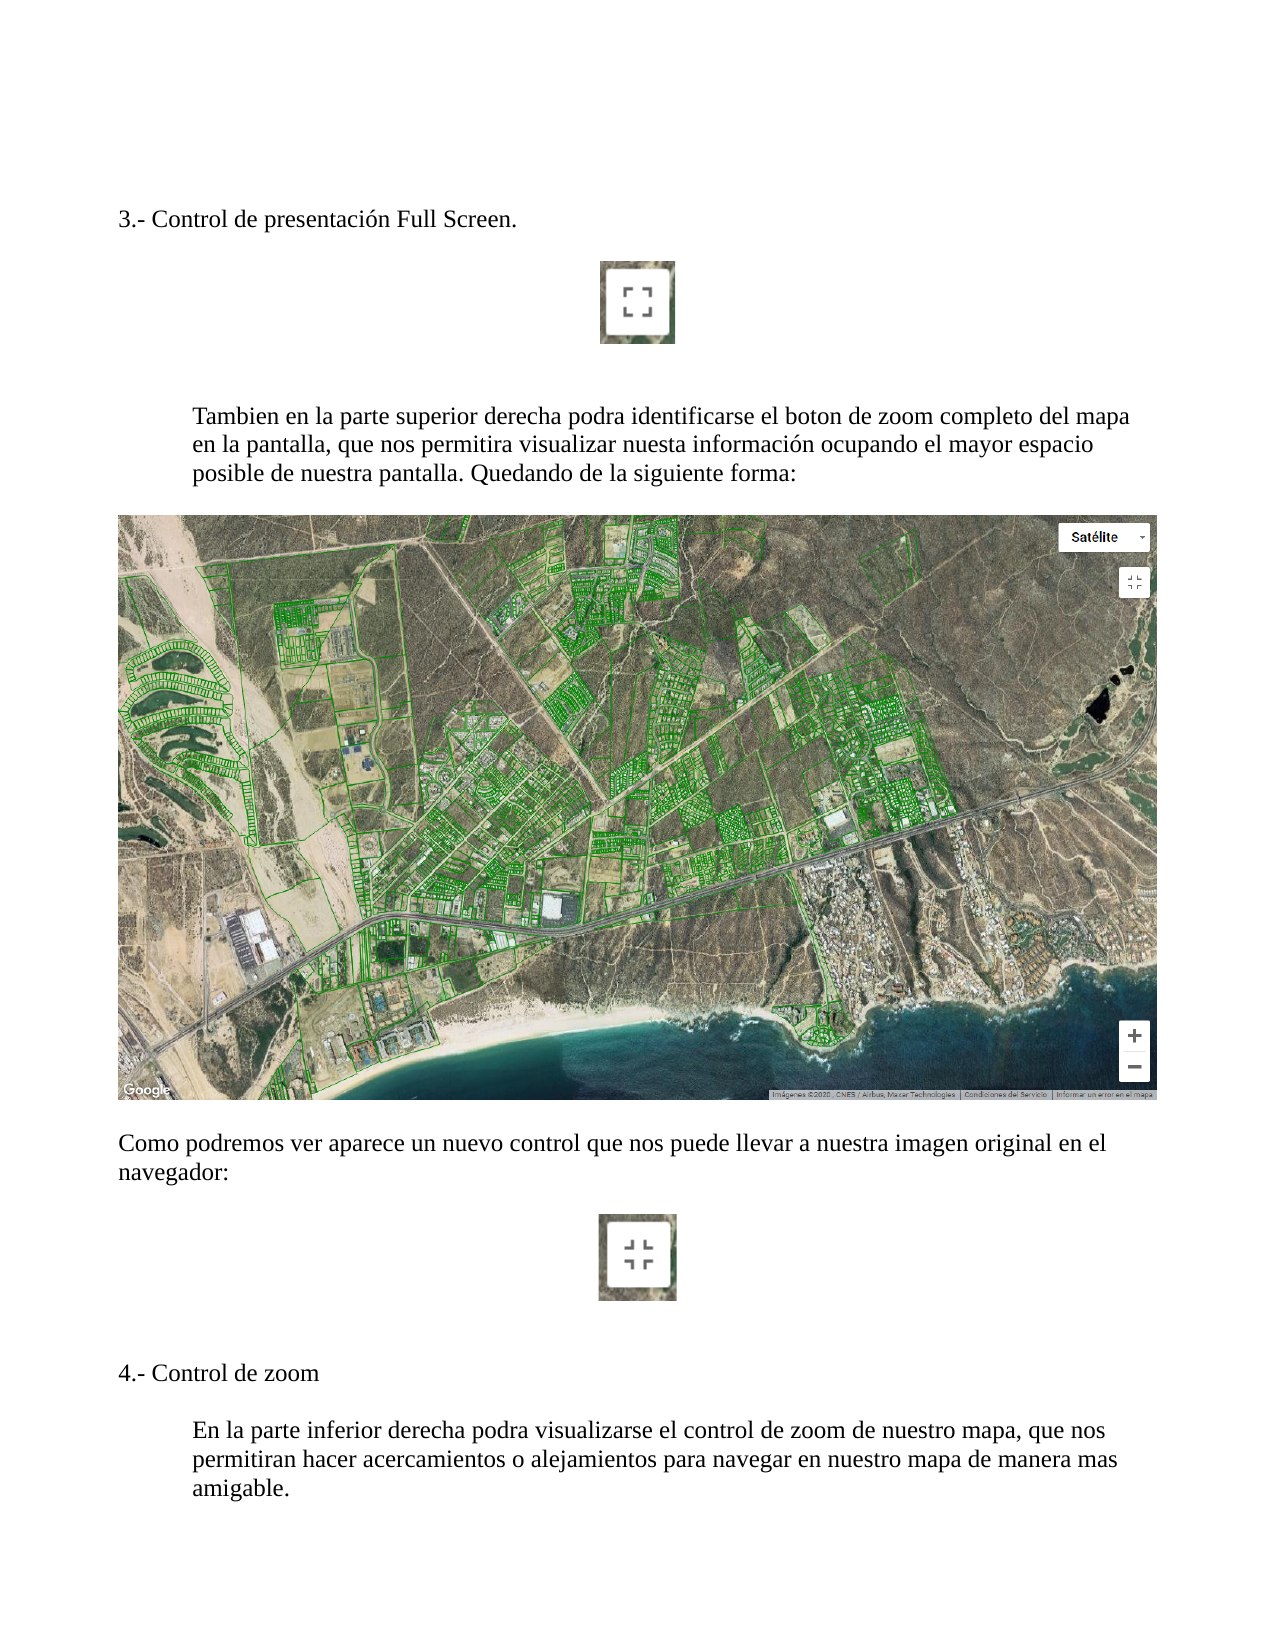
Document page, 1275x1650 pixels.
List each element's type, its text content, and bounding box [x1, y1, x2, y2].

text En la parte inferior derecha podra visualizarse el control de zoom de nuestro mapa, que nos permitiran hacer acercamientos o alejamientos para navegar en nuestro mapa de manera mas amigable. [118, 1416, 1157, 1502]
picture [118, 515, 1157, 1100]
text Tambien en la parte superior derecha podra identificarse el boton de zoom completo del mapa en la pantalla, que nos permitira visualizar nuesta información ocupando el mayor espacio posible de nuestra pantalla. Quedando de la siguiente forma: [118, 401, 1157, 487]
text 3.- Control de presentación Full Screen. [118, 204, 1157, 233]
text 4.- Control de zoom [118, 1358, 1157, 1387]
text Como podremos ver aparece un nuevo control que nos puede llevar a nuestra imagen original en el navegador: [118, 1128, 1157, 1186]
